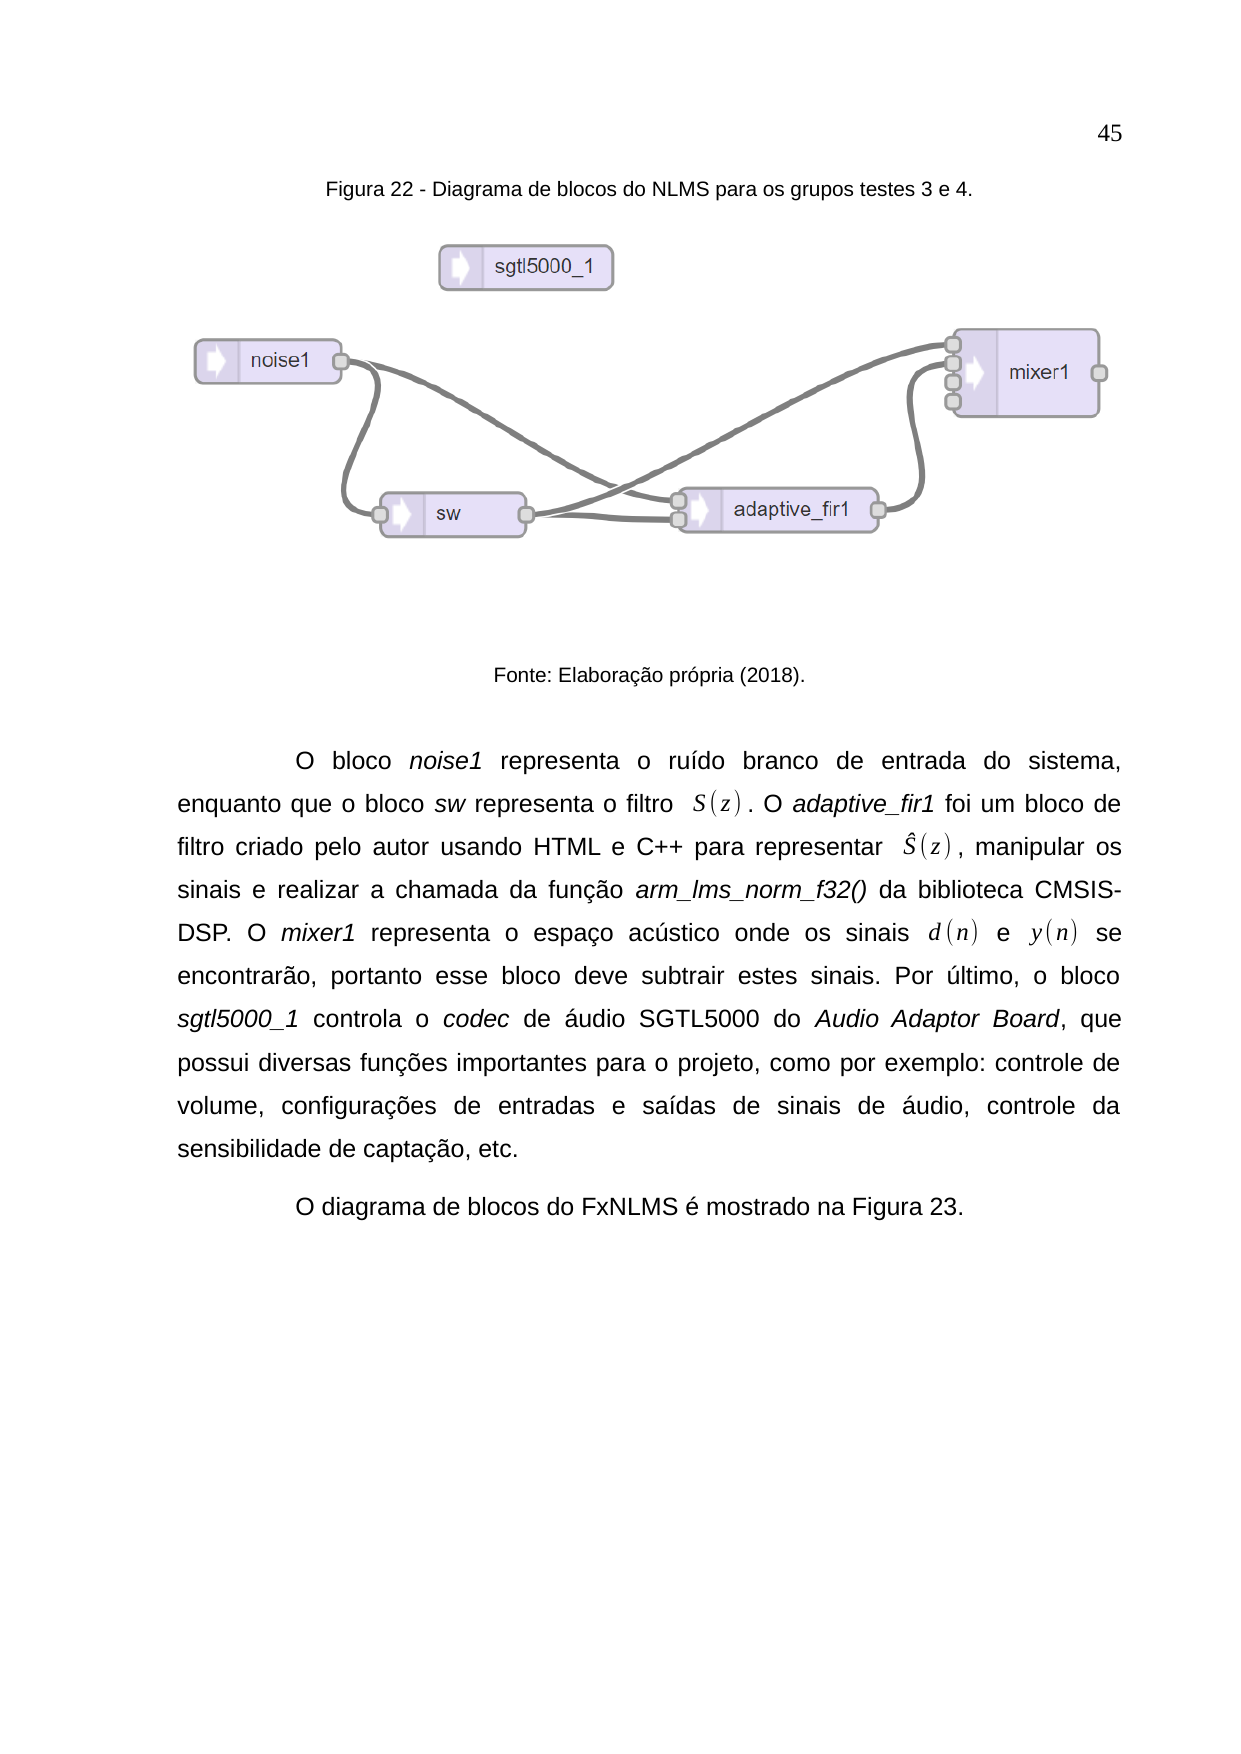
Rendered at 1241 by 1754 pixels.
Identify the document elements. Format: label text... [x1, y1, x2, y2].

picture [147, 201, 1152, 611]
text O diagrama de blocos do FxNLMS é mostrado na Figura 23. [177, 1192, 1122, 1220]
text O bloco noise1 representa o ruído branco de entrada do sistema, enquanto que o bloco sw representa o filtro. O adaptive_fir1 foi um bloco de filtro criado pelo autor usando HTML e C++ para representar, manipular os sinais e realizar a chamada da função arm_lms_norm_f32() da biblioteca CMSIS-DSP. O mixer1 representa o espaço acústico onde os sinaisese encontrarão, portanto esse bloco deve subtrair estes sinais. Por último, o bloco sgtl5000_1 controla o codec de áudio SGTL5000 do Audio Adaptor Board, que possui diversas funções importantes para o projeto, como por exemplo: controle de volume, configurações de entradas e saídas de sinais de áudio, controle da sensibilidade de captação, etc. [177, 746, 1122, 1162]
table_header Diagrama de blocos do NLMS para os grupos testes 3 e 4. [177, 177, 1122, 201]
table_cell Fonte: Elaboração própria (2018). [177, 651, 1122, 746]
table_cell [177, 611, 1122, 651]
